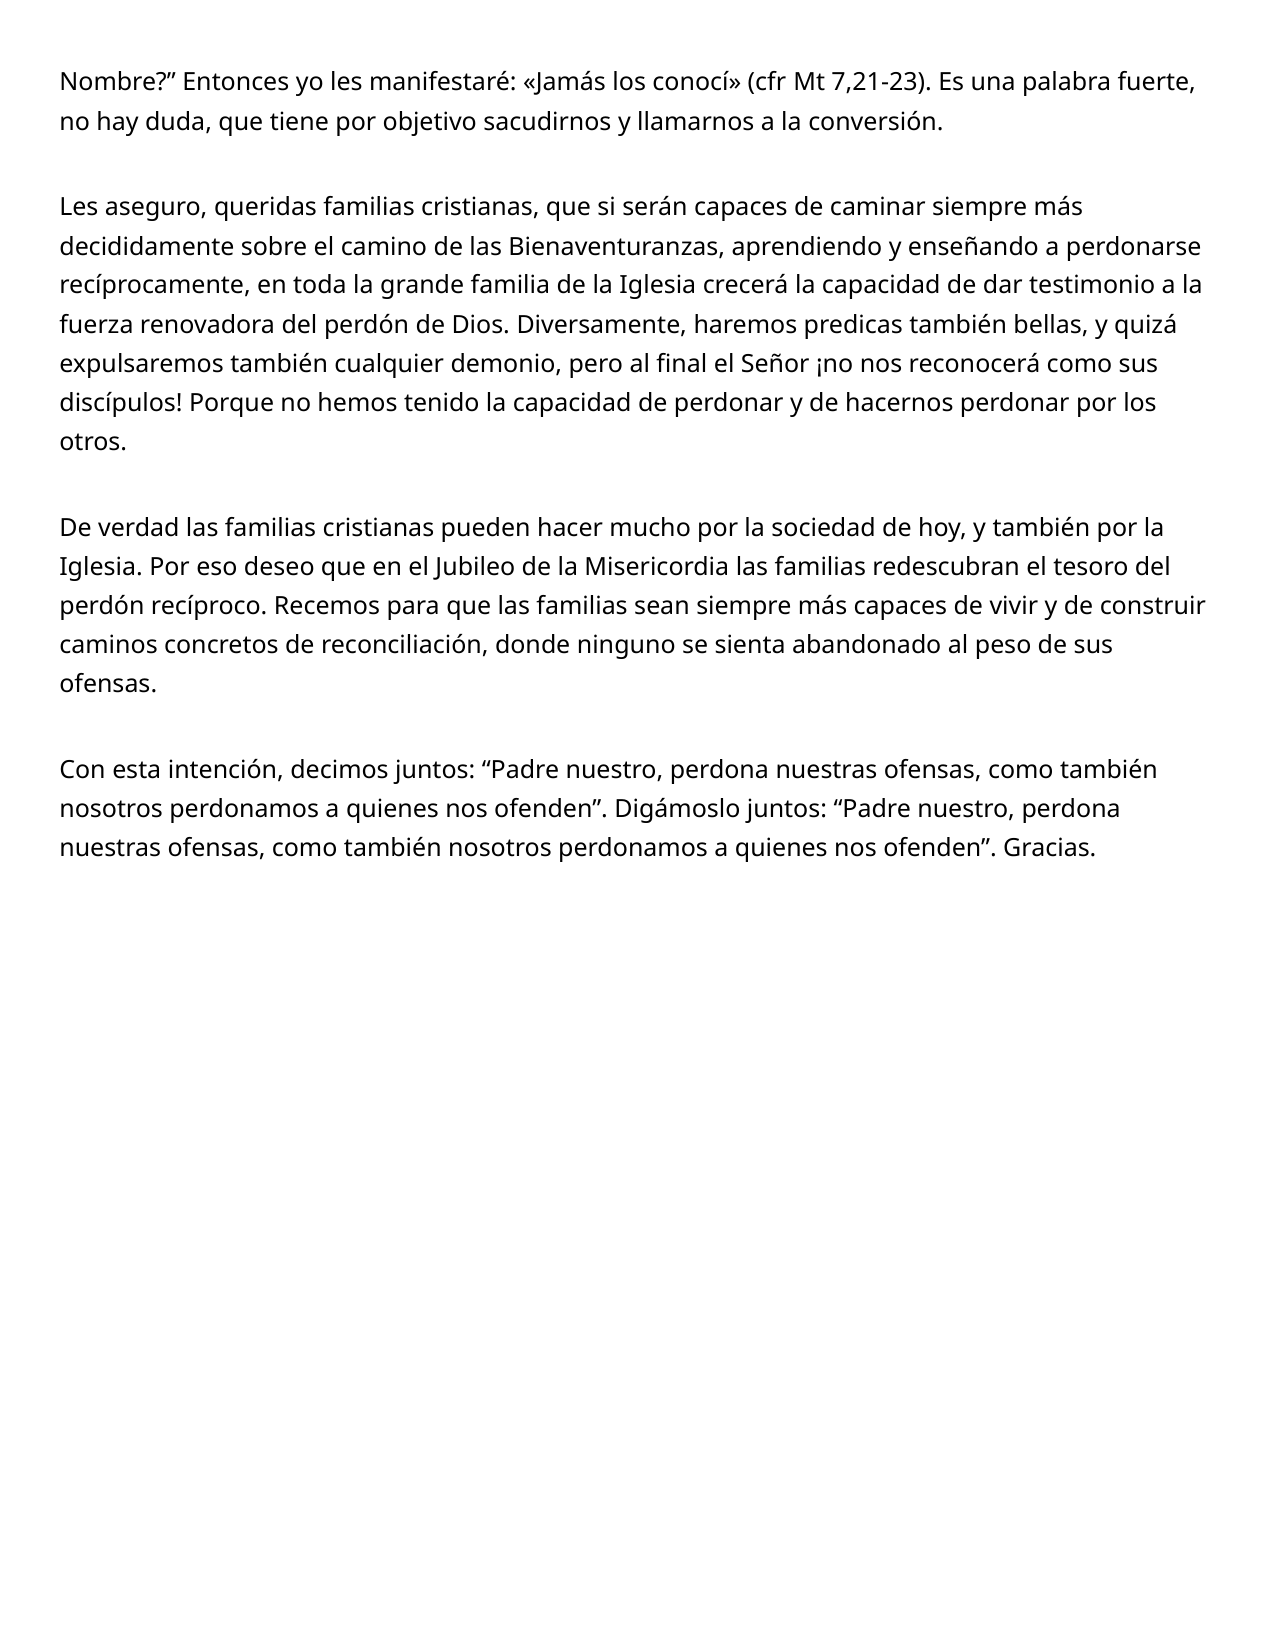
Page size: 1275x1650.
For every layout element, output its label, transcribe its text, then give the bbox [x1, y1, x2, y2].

text De verdad las familias cristianas pueden hacer mucho por la sociedad de hoy, y también por la Iglesia. Por eso deseo que en el Jubileo de la Misericordia las familias redescubran el tesoro del perdón recíproco. Recemos para que las familias sean siempre más capaces de vivir y de construir caminos concretos de reconciliación, donde ninguno se sienta abandonado al peso de sus ofensas. [59, 504, 1216, 700]
text Con esta intención, decimos juntos: “Padre nuestro, perdona nuestras ofensas, como también nosotros perdonamos a quienes nos ofenden”. Digámoslo juntos: “Padre nuestro, perdona nuestras ofensas, como también nosotros perdonamos a quienes nos ofenden”. Gracias. [59, 747, 1216, 864]
text Nombre?” Entonces yo les manifestaré: «Jamás los conocí» (cfr Mt 7,21-23). Es una palabra fuerte, no hay duda, que tiene por objetivo sacudirnos y llamarnos a la conversión. [59, 59, 1216, 137]
text Les aseguro, queridas familias cristianas, que si serán capaces de caminar siempre más decididamente sobre el camino de las Bienaventuranzas, aprendiendo y enseñando a perdonarse recíprocamente, en toda la grande familia de la Iglesia crecerá la capacidad de dar testimonio a la fuerza renovadora del perdón de Dios. Diversamente, haremos predicas también bellas, y quizá expulsaremos también cualquier demonio, pero al final el Señor ¡no nos reconocerá como sus discípulos! Porque no hemos tenido la capacidad de perdonar y de hacernos perdonar por los otros. [59, 184, 1216, 457]
